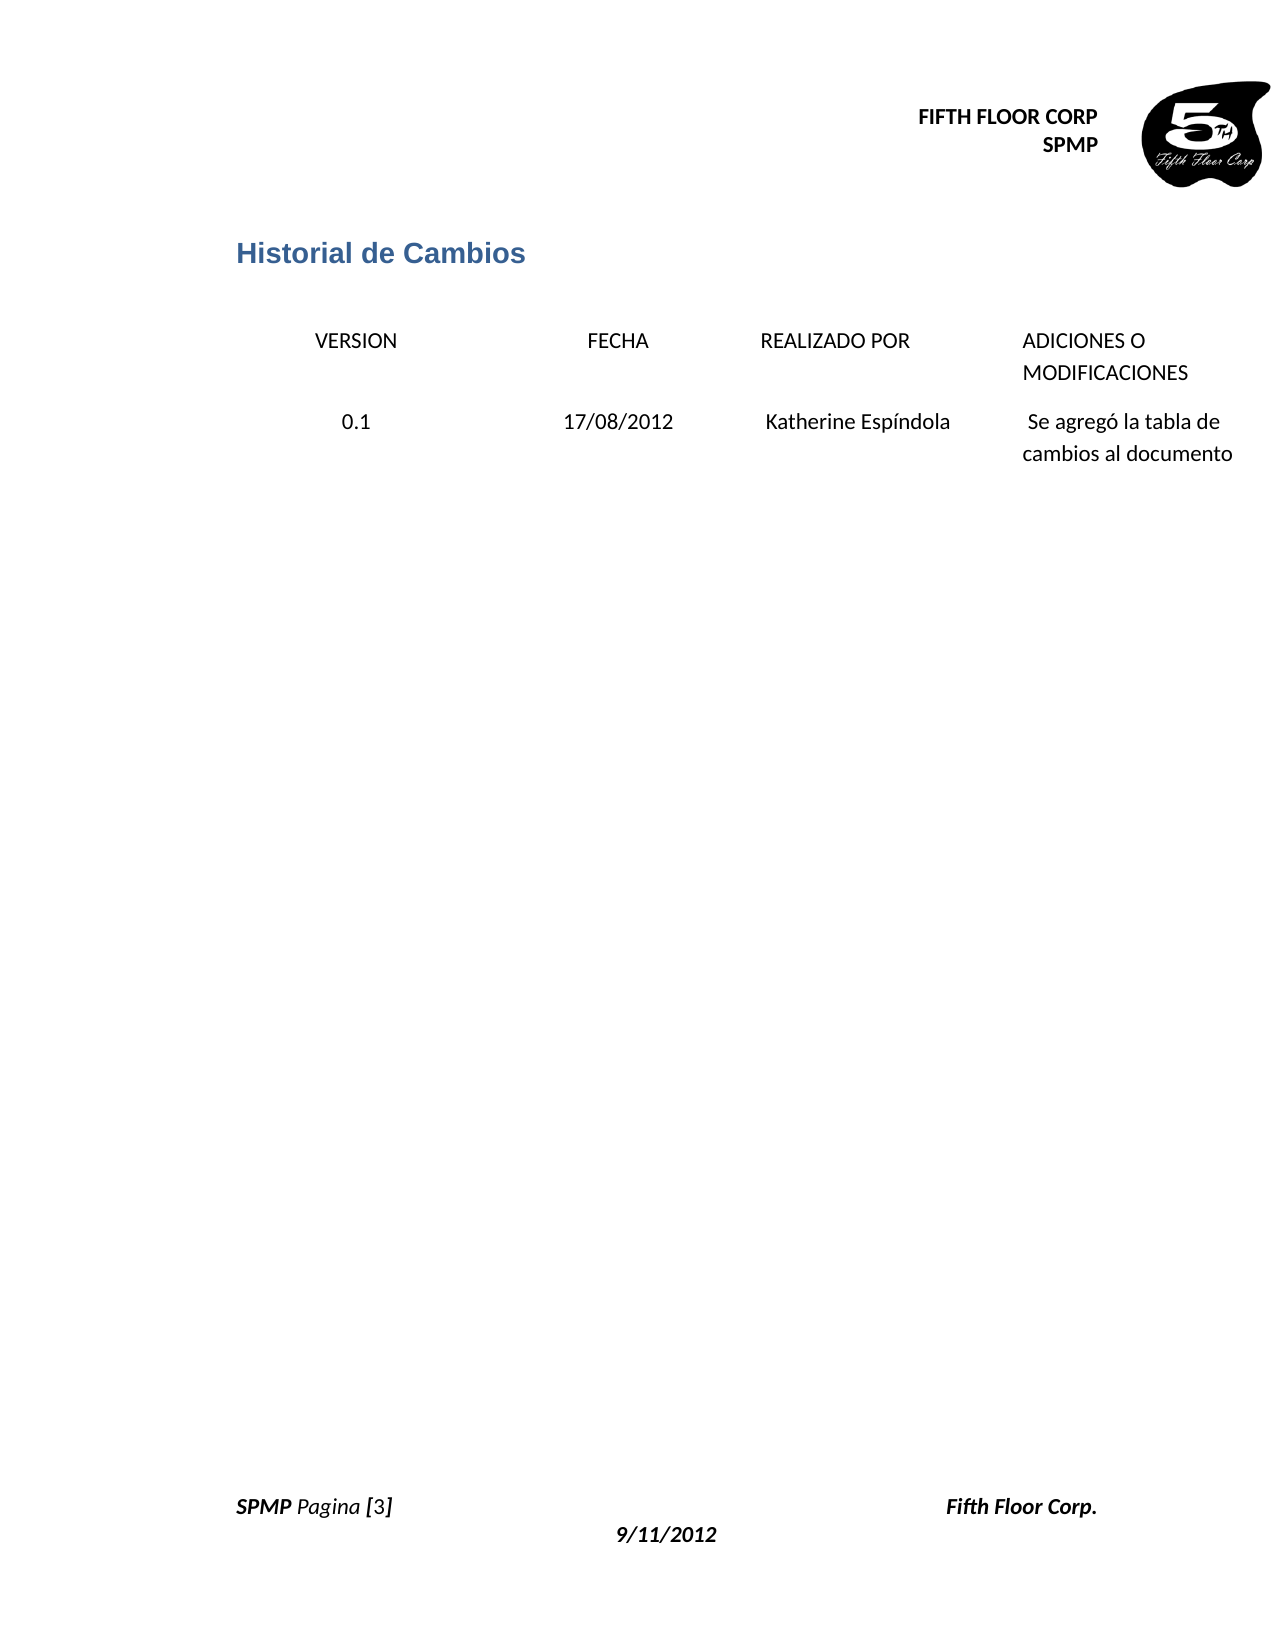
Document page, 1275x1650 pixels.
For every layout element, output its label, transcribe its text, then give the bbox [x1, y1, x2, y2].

table_header REALIZADO POR [749, 326, 1011, 407]
table_cell [225, 635, 419, 683]
table_cell [225, 537, 487, 586]
table_cell [655, 586, 891, 634]
table_cell [749, 537, 1011, 586]
table_cell [419, 586, 655, 634]
table_cell [655, 683, 891, 732]
table_cell [1011, 488, 1273, 537]
table_cell [749, 488, 1011, 537]
table_cell [891, 586, 1273, 634]
table_cell [891, 635, 1273, 683]
table_header ADICIONES O MODIFICACIONES [1011, 326, 1273, 407]
picture [1135, 73, 1275, 196]
table_cell [487, 537, 749, 586]
table_cell [487, 488, 749, 537]
table_cell [225, 586, 419, 634]
table_cell Katherine Espíndola [749, 407, 1011, 488]
table_cell [225, 683, 419, 732]
table_cell [1011, 537, 1273, 586]
table_cell [225, 488, 487, 537]
table_cell [419, 683, 655, 732]
table_header VERSION [225, 326, 487, 407]
table_header FECHA [487, 326, 749, 407]
table_cell [891, 683, 1273, 732]
table_cell [419, 635, 655, 683]
table_cell [655, 635, 891, 683]
table_cell 0.1 [225, 407, 487, 488]
table_cell Se agregó la tabla de cambios al documento [1011, 407, 1273, 488]
subtitle Historial de Cambios [236, 236, 1098, 270]
table_cell 17/08/2012 [487, 407, 749, 488]
